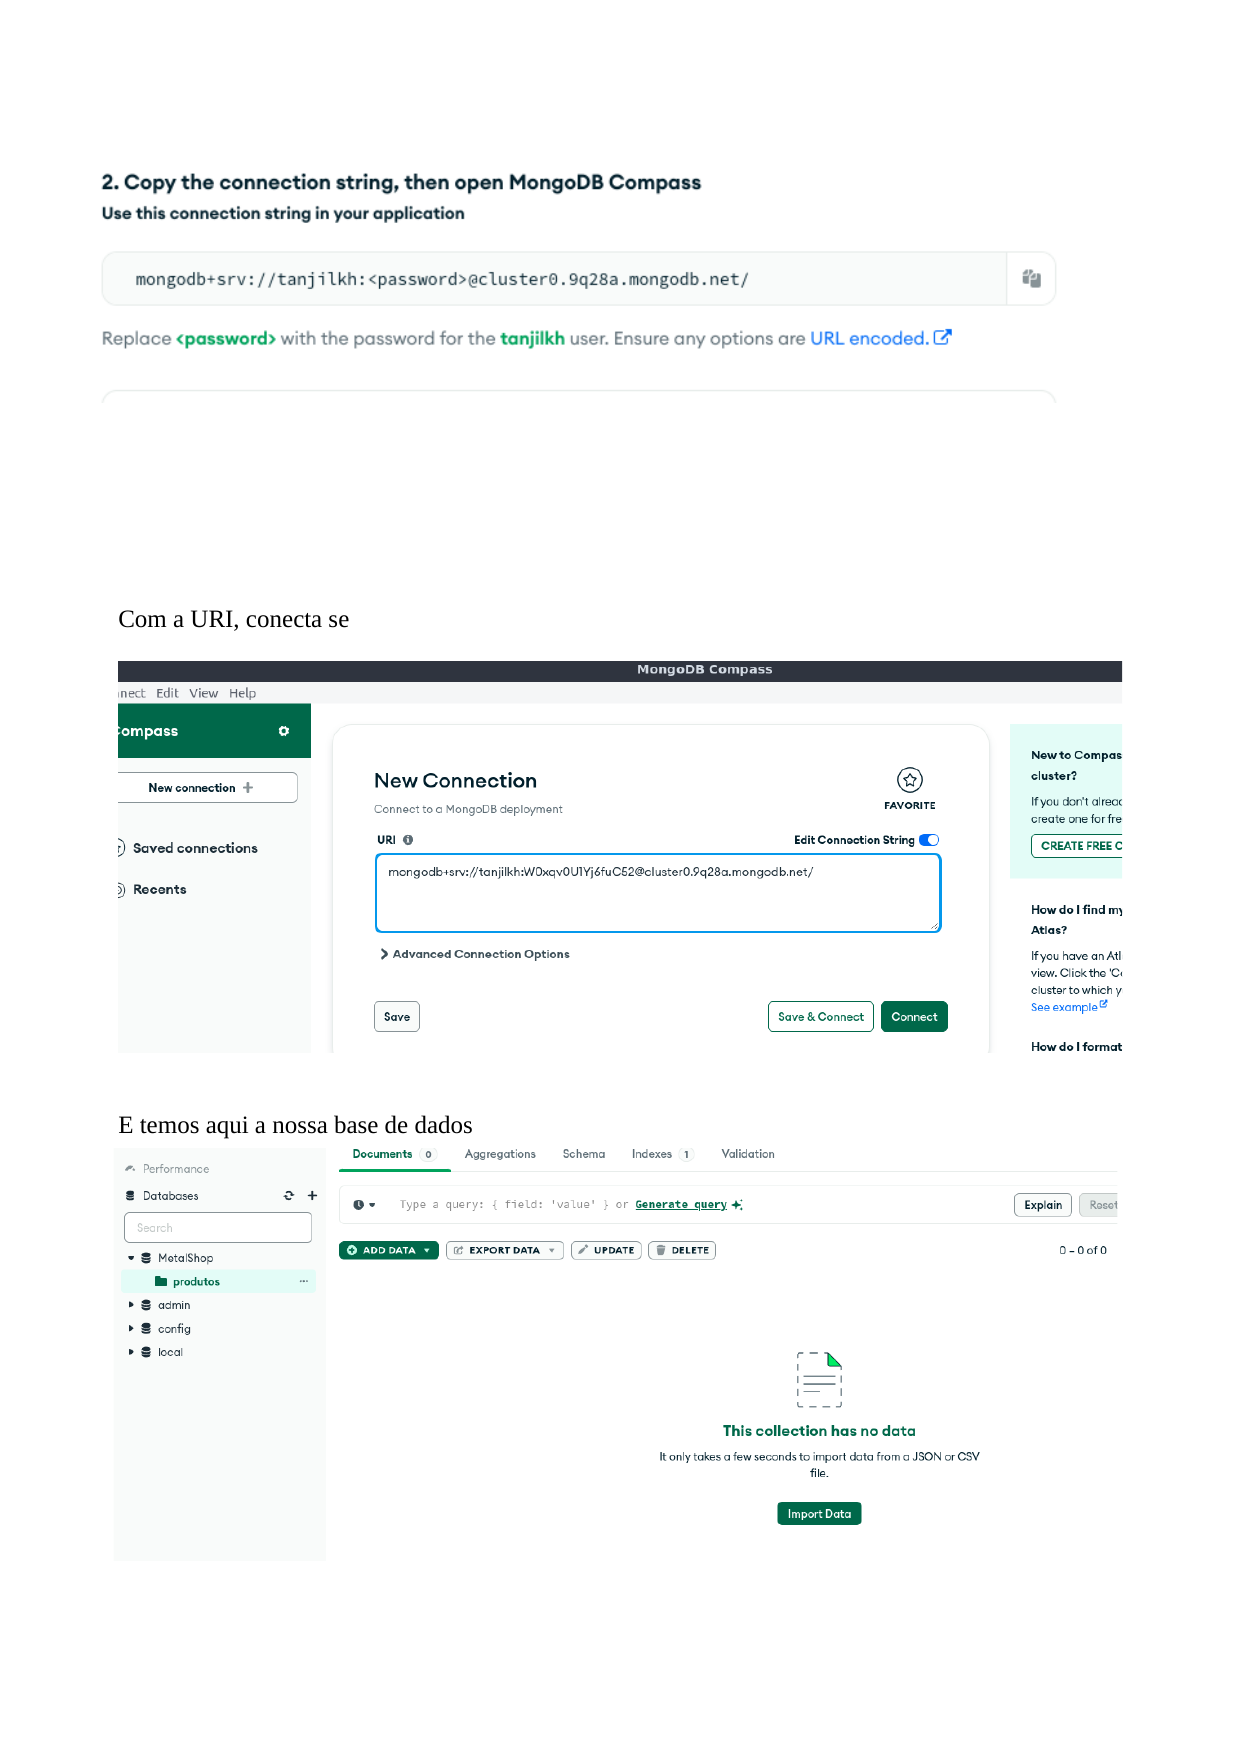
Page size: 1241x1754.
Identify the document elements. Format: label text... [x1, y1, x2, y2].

text E temos aqui a nossa base de dados [118, 1110, 1122, 1138]
picture [113, 1148, 1118, 1561]
text Com a URI, conecta se [118, 604, 1122, 632]
picture [85, 144, 1090, 403]
picture [118, 661, 1123, 1053]
